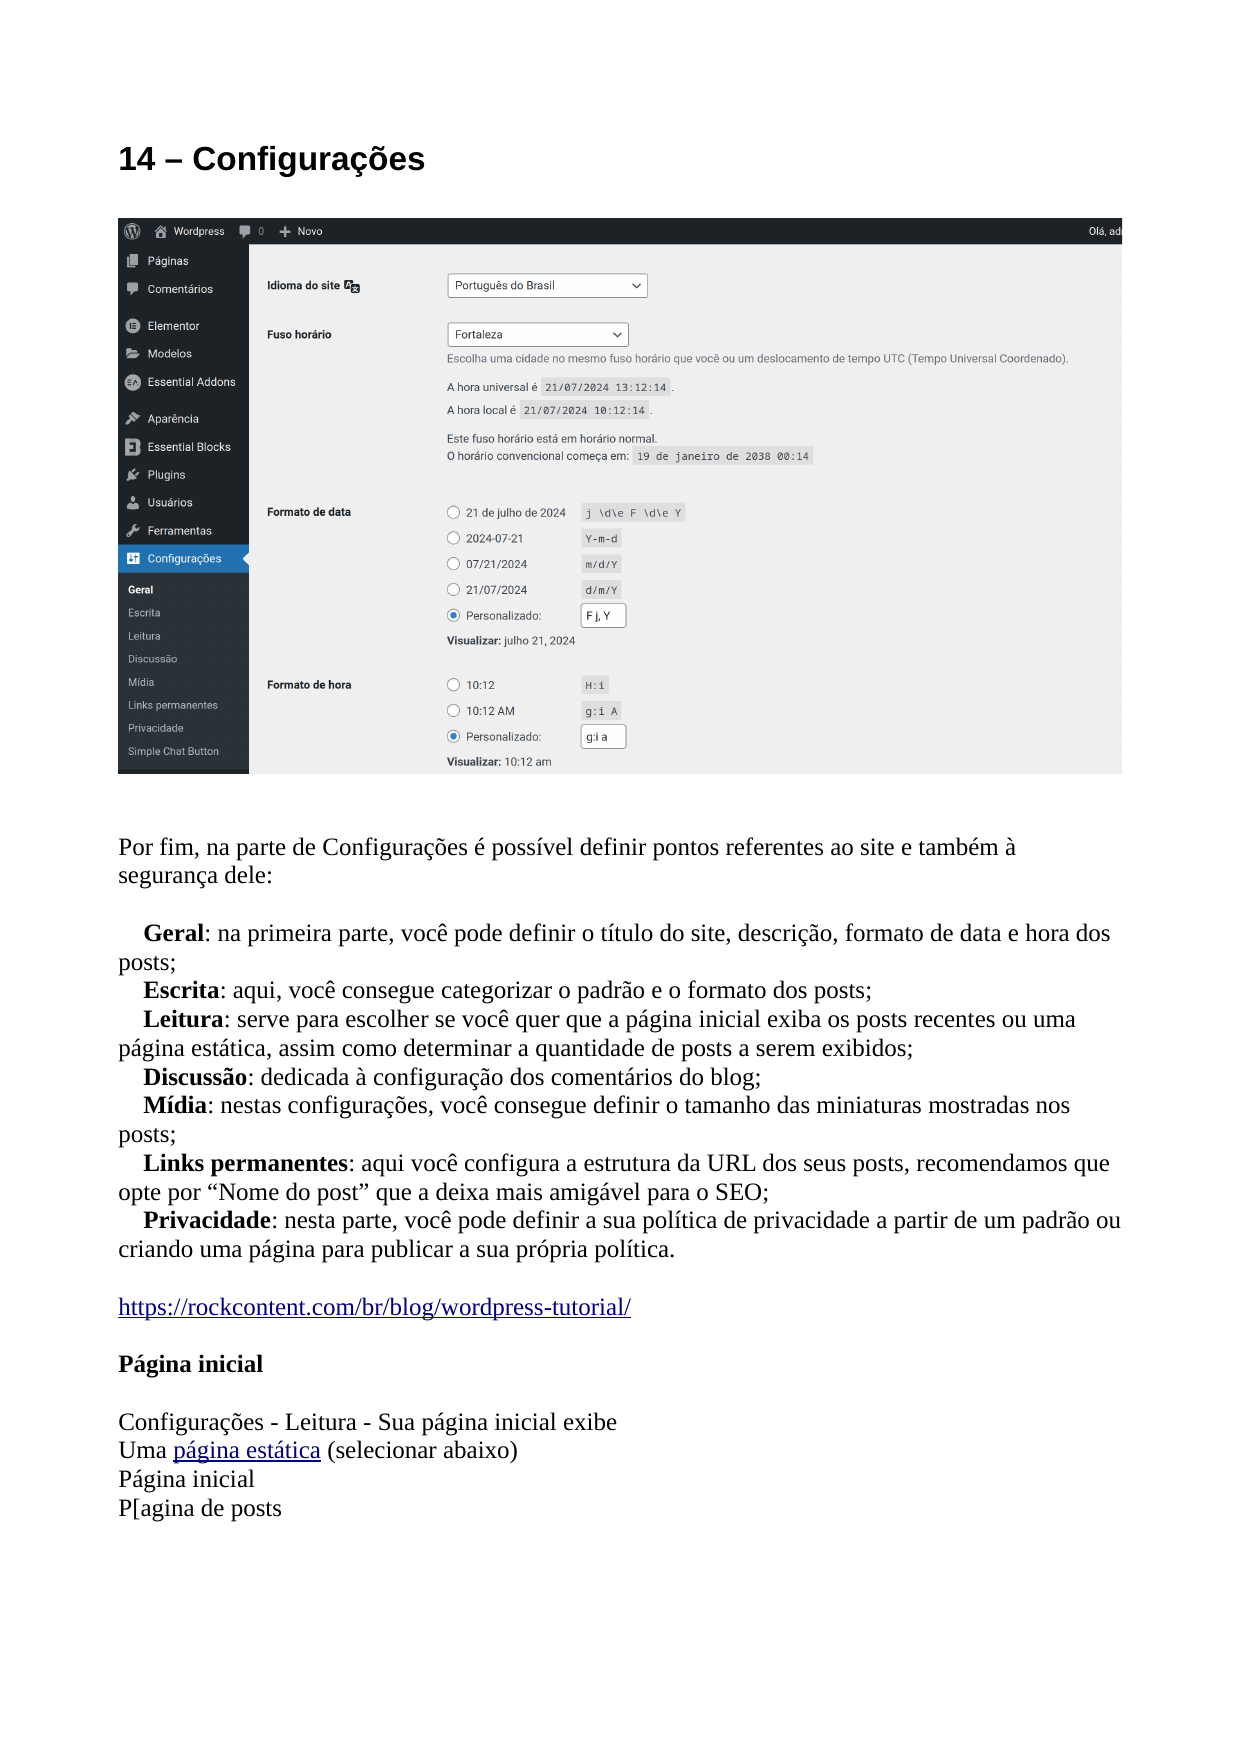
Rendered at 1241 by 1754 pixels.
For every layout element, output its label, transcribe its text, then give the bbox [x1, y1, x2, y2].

text Links permanentes: aqui você configura a estrutura da URL dos seus posts, recomendamos que opte por “Nome do post” que a deixa mais amigável para o SEO; [118, 1148, 1122, 1205]
text Geral: na primeira parte, você pode definir o título do site, descrição, formato de data e hora dos posts; [118, 918, 1122, 975]
text Página inicial [118, 1349, 1122, 1378]
text Escrita: aqui, você consegue categorizar o padrão e o formato dos posts; [118, 975, 1122, 1004]
text Uma página estática (selecionar abaixo) [118, 1435, 1122, 1464]
text P[agina de posts [118, 1493, 1122, 1522]
text Configurações - Leitura - Sua página inicial exibe [118, 1407, 1122, 1435]
picture [118, 218, 1123, 774]
text Página inicial [118, 1464, 1122, 1493]
text https://rockcontent.com/br/blog/wordpress-tutorial/ [118, 1292, 1122, 1320]
text Mídia: nestas configurações, você consegue definir o tamanho das miniaturas mostradas nos posts; [118, 1090, 1122, 1148]
text Privacidade: nesta parte, você pode definir a sua política de privacidade a partir de um padrão ou criando uma página para publicar a sua própria política. [118, 1205, 1122, 1263]
text Leitura: serve para escolher se você quer que a página inicial exiba os posts recentes ou uma página estática, assim como determinar a quantidade de posts a serem exibidos; [118, 1004, 1122, 1062]
text Por fim, na parte de Configurações é possível definir pontos referentes ao site e também à segurança dele: [118, 832, 1122, 889]
text Discussão: dedicada à configuração dos comentários do blog; [118, 1062, 1122, 1090]
subtitle 14 – Configurações [118, 139, 1122, 177]
